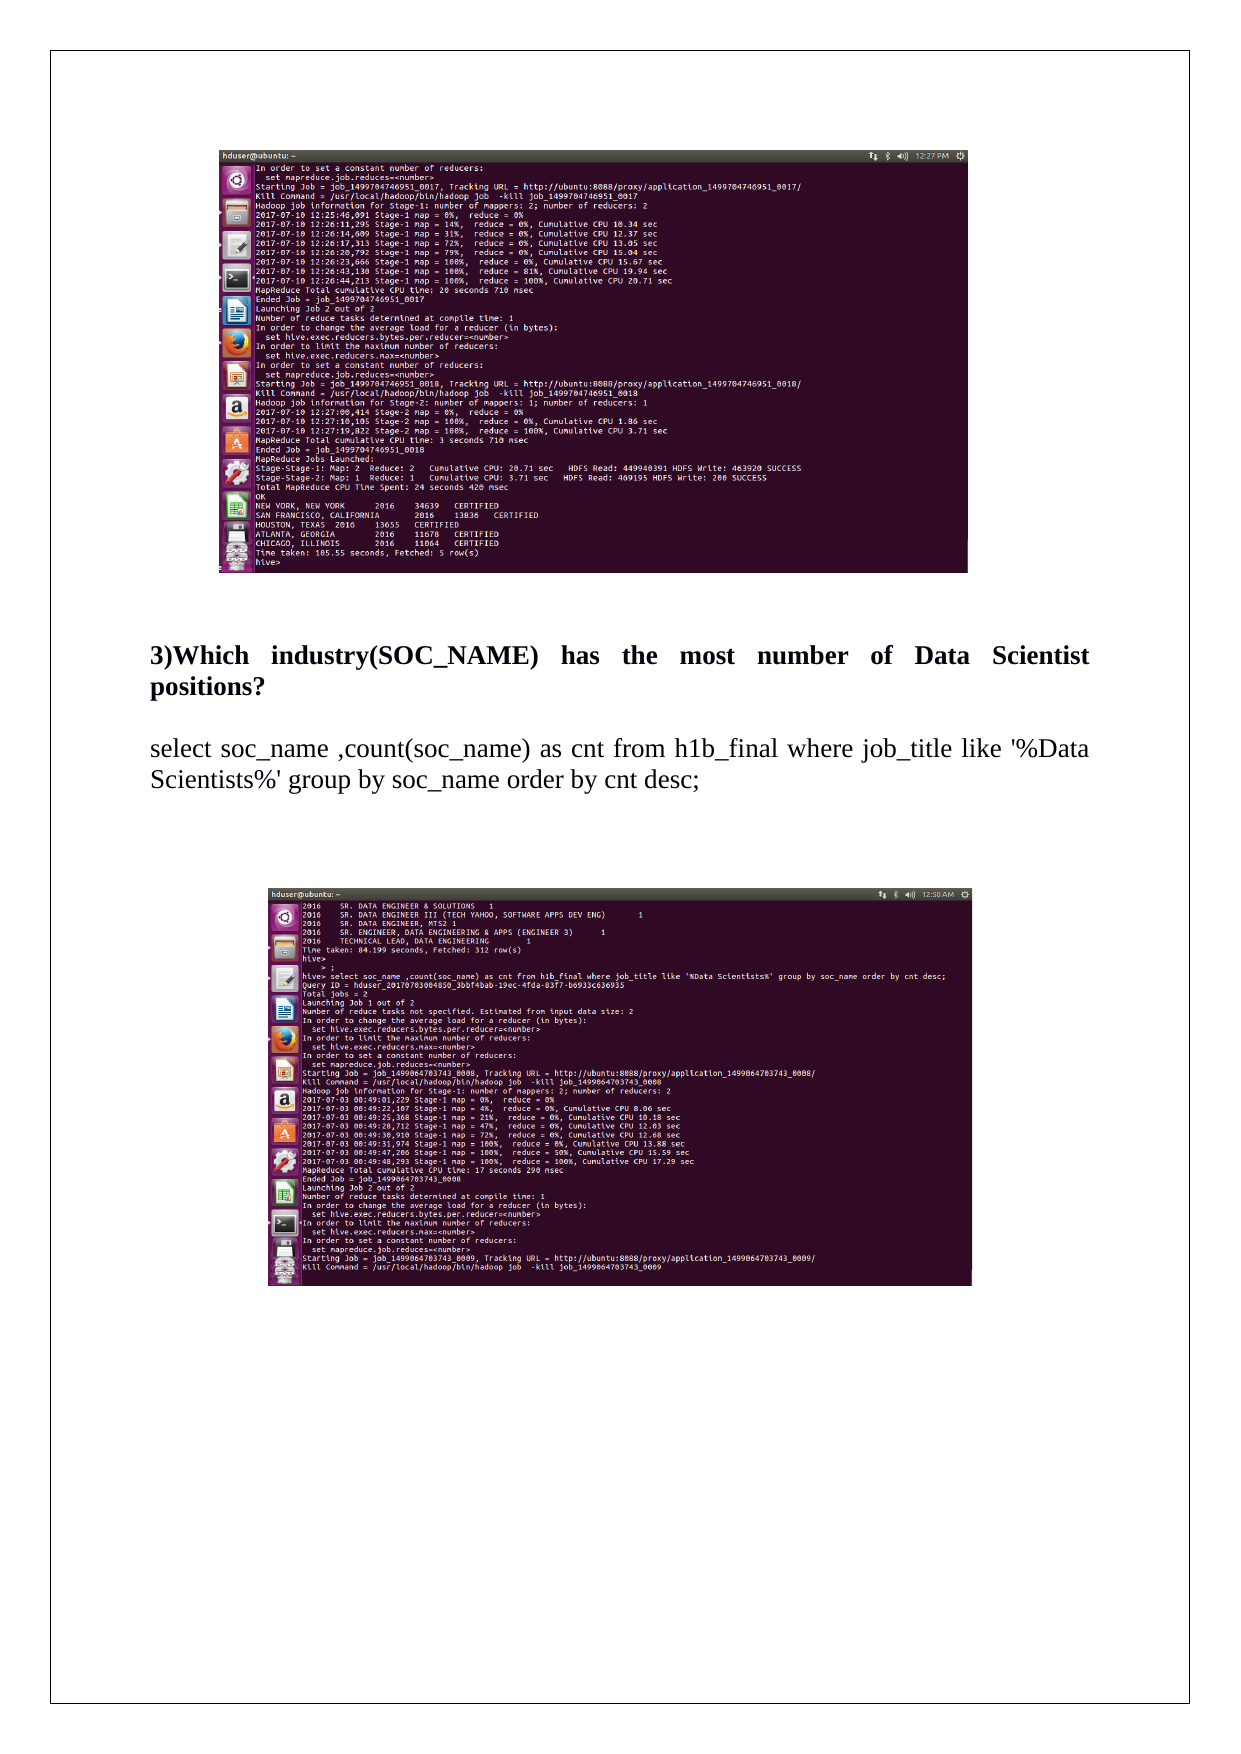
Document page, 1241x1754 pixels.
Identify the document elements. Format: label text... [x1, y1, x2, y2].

text 3)Which industry(SOC_NAME) has the most number of Data Scientist positions? [150, 639, 1090, 701]
picture [268, 888, 973, 1286]
picture [219, 150, 968, 573]
text select soc_name ,count(soc_name) as cnt from h1b_final where job_title like '%Data Scientists%' group by soc_name order by cnt desc; [150, 732, 1090, 794]
